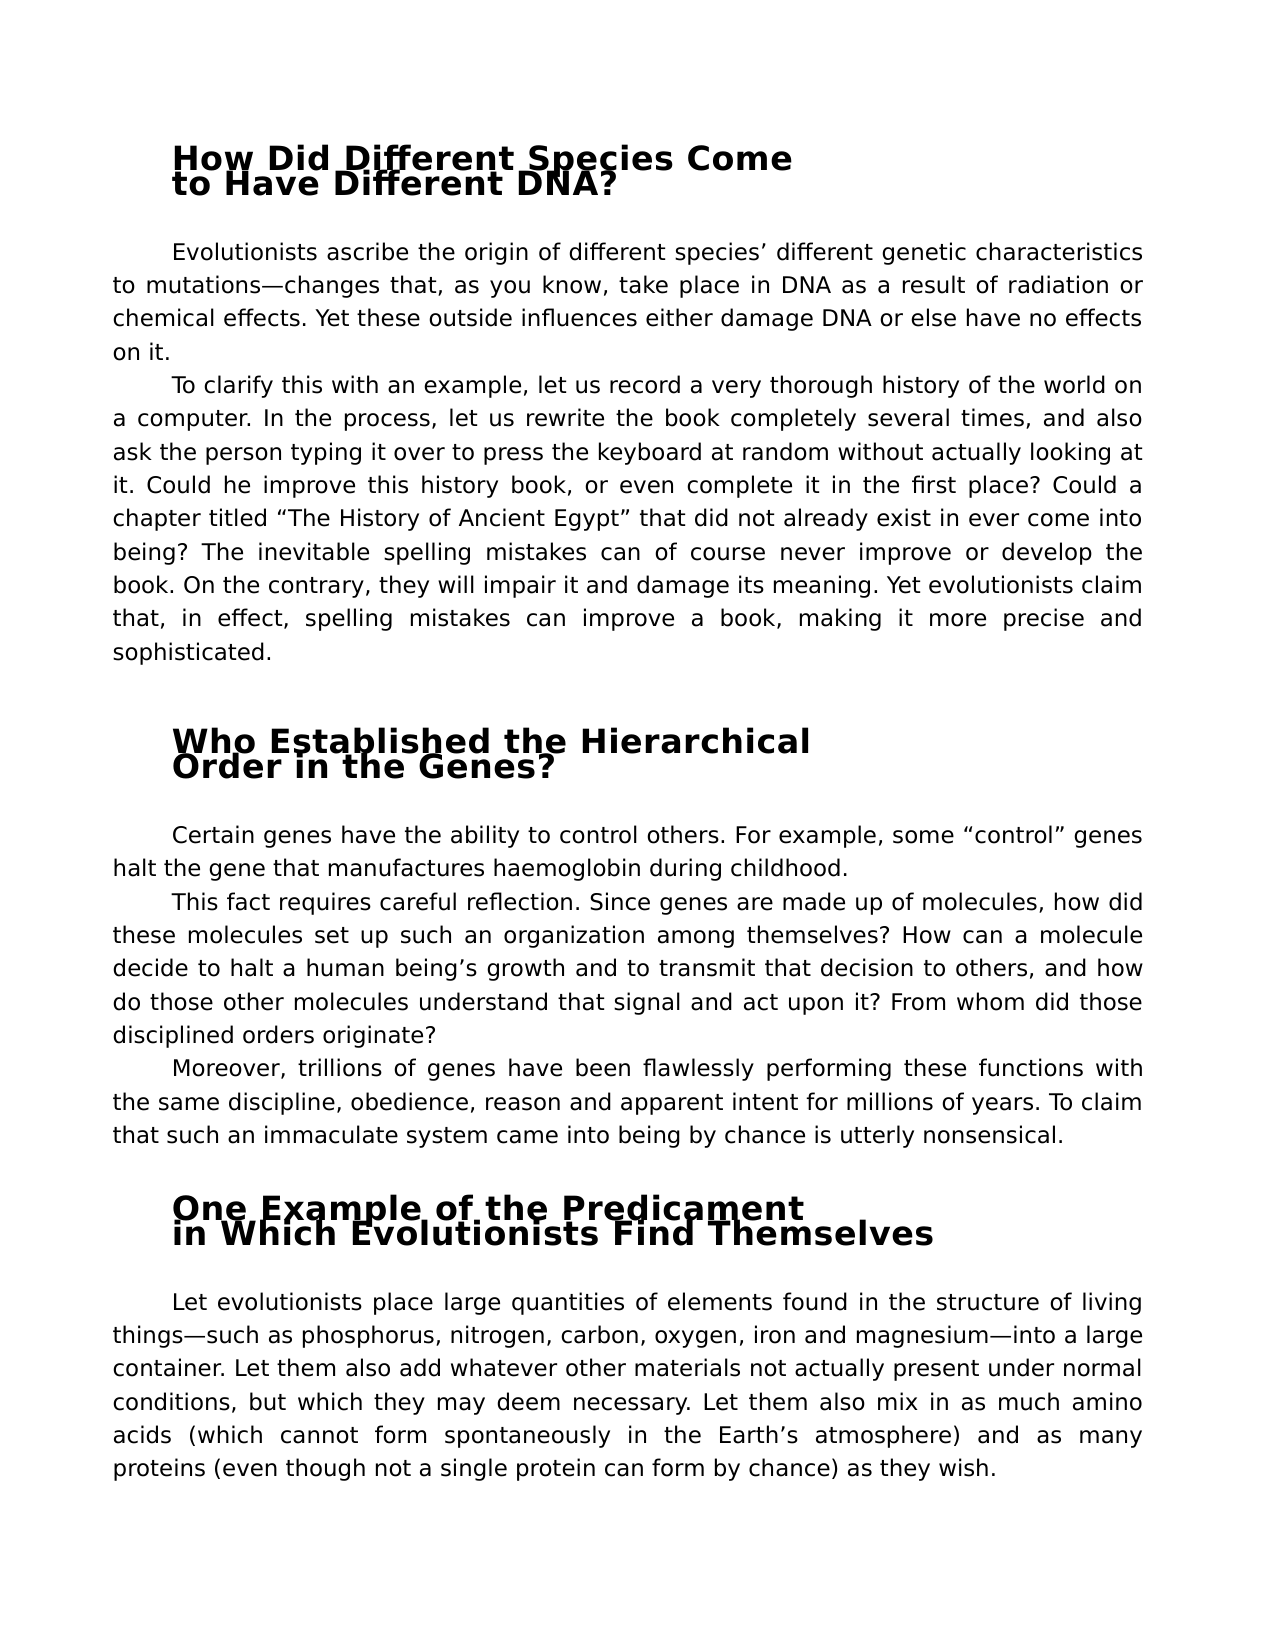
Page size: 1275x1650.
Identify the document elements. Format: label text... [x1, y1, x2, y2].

text This fact requires careful reflection. Since genes are made up of molecules, how did these molecules set up such an organization among themselves? How can a molecule decide to halt a human being’s growth and to transmit that decision to others, and how do those other molecules understand that signal and act upon it? From whom did those disciplined orders originate? [112, 883, 1145, 1050]
text Evolutionists ascribe the origin of different species’ different genetic characteristics to mutations—changes that, as you know, take place in DNA as a result of radiation or chemical effects. Yet these outside influences either damage DNA or else have no effects on it. [112, 233, 1145, 367]
text to Have Different DNA? [112, 175, 1145, 200]
text Moreover, trillions of genes have been flawlessly performing these functions with the same discipline, obedience, reason and apparent intent for millions of years. To claim that such an immaculate system came into being by chance is utterly nonsensical. [112, 1050, 1145, 1150]
text Who Established the Hierarchical [429, 733, 1145, 758]
text How Did Different Species Come [392, 150, 1145, 175]
text Order in the Genes? [112, 758, 1145, 783]
text To clarify this with an example, let us record a very thorough history of the world on a computer. In the process, let us rewrite the book completely several times, and also ask the person typing it over to press the keyboard at random without actually looking at it. Could he improve this history book, or even complete it in the first place? Could a chapter titled “The History of Ancient Egypt” that did not already exist in ever come into being? The inevitable spelling mistakes can of course never improve or develop the book. On the contrary, they will impair it and damage its meaning. Yet evolutionists claim that, in effect, spelling mistakes can improve a book, making it more precise and sophisticated. [112, 367, 1145, 667]
text Who Established the Hierarchical [112, 733, 182, 758]
text How Did Different Species Come [112, 150, 391, 175]
text Who Established the Hierarchical [185, 733, 362, 758]
text Let evolutionists place large quantities of elements found in the structure of living things—such as phosphorus, nitrogen, carbon, oxygen, iron and magnesium—into a large container. Let them also add whatever other materials not actually present under normal conditions, but which they may deem necessary. Let them also mix in as much amino acids (which cannot form spontaneously in the Earth’s atmosphere) and as many proteins (even though not a single protein can form by chance) as they wish. [112, 1283, 1145, 1483]
text One Example of the Predicament [266, 1200, 1145, 1225]
text in Which Evolutionists Find Themselves [112, 1225, 1145, 1250]
text Certain genes have the ability to control others. For example, some “control” genes halt the gene that manufactures haemoglobin during childhood. [112, 817, 1145, 883]
text One Example of the Predicament [112, 1200, 263, 1225]
text Who Established the Hierarchical [360, 733, 435, 758]
